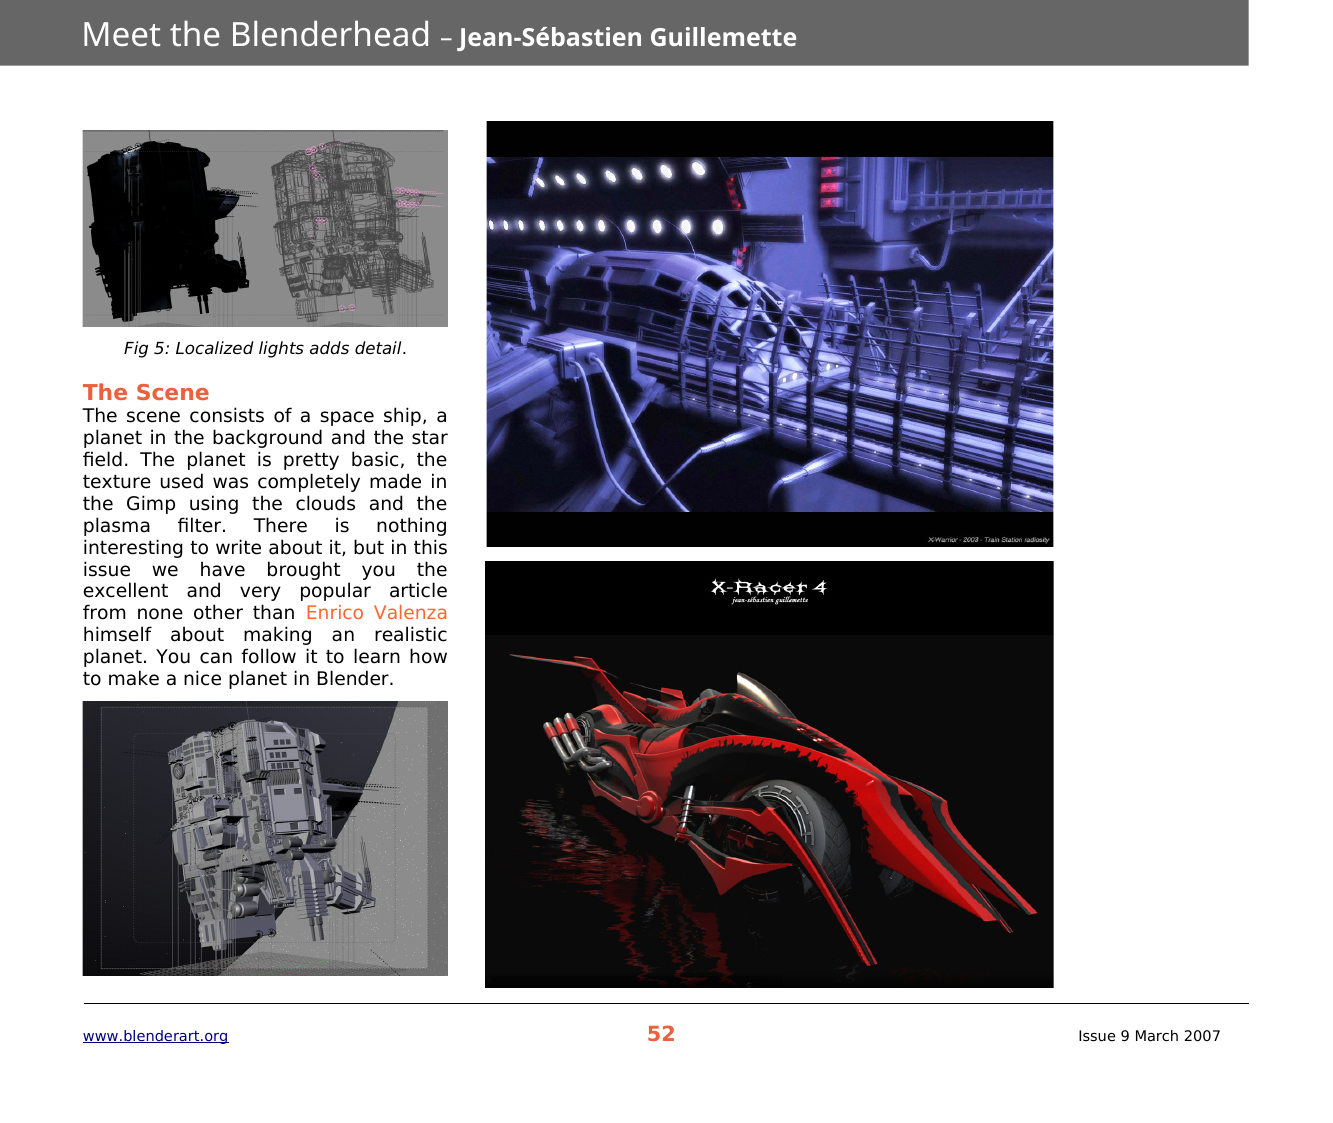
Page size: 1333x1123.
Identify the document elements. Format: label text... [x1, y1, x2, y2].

text The scene consists of a space ship, a planet in the background and the star field. The planet is pretty basic, the texture used was completely made in the Gimp using the clouds and the plasma filter. There is nothing interesting to write about it, but in this issue we have brought you the excellent and very popular article from none other than Enrico Valenza himself about making an realistic planet. You can follow it to learn how to make a nice planet in Blender. [83, 406, 448, 690]
picture [485, 561, 1054, 988]
text The Scene [83, 358, 448, 406]
picture [486, 121, 1054, 547]
picture [82, 130, 448, 327]
picture [82, 701, 448, 976]
text [83, 118, 448, 130]
text Fig 5: Localized lights adds detail. [83, 327, 448, 358]
